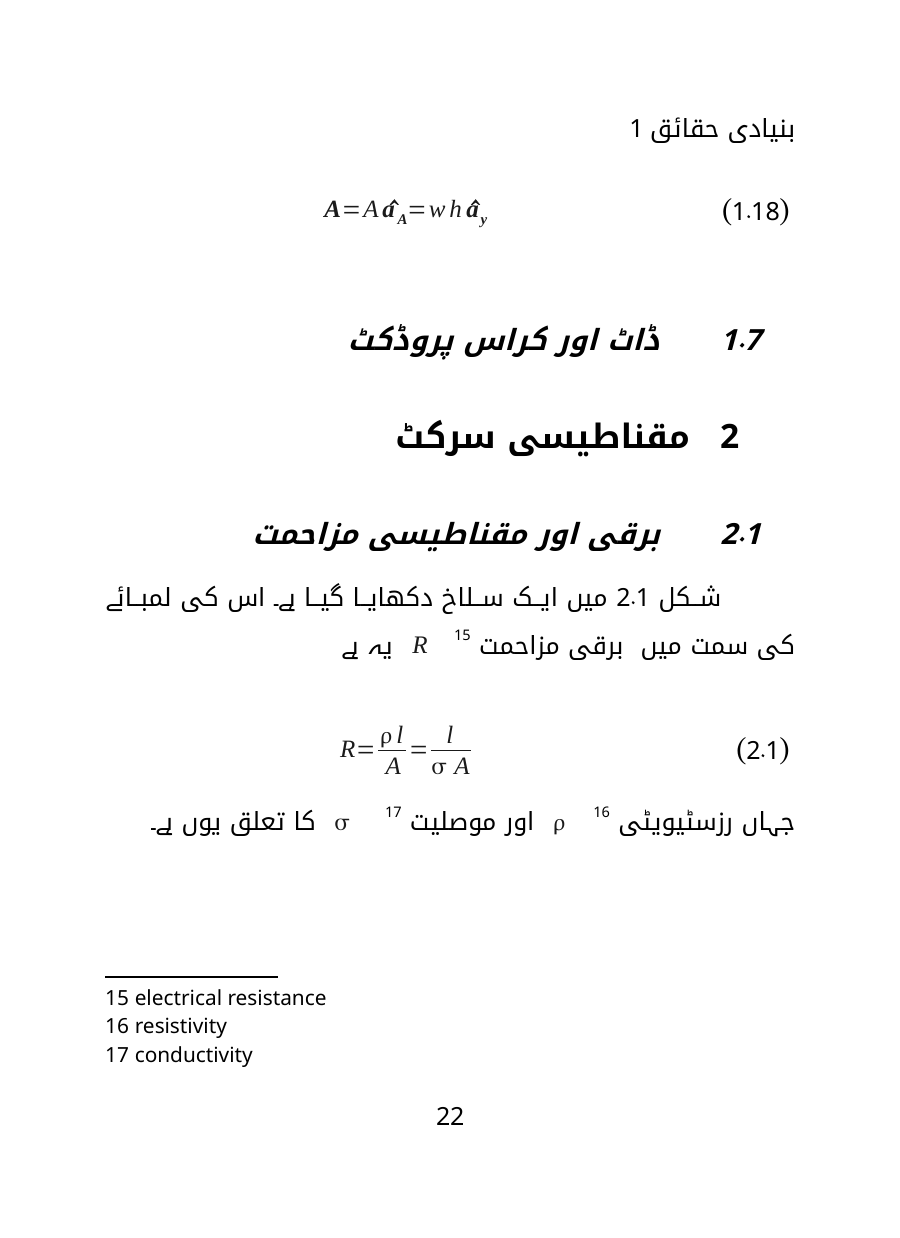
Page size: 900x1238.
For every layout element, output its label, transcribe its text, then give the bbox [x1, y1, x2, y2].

subtitle برقی اور مقناطیسی مزاحمت [105, 507, 720, 562]
subtitle مقناطیسی سرکٹ [105, 406, 720, 469]
text جہاں رزسٹیویٹی اور موصلیت کا تعلق یوں ہے۔ [105, 799, 795, 846]
table_header (1.18) [696, 183, 795, 254]
text شکل 2.1 میں ایک سلاخ دکھایا گیا ہے۔ اس کی لمبائے کی سمت میں برقی مزاحمت یہ ہے [105, 574, 795, 669]
text resistivity [105, 1012, 795, 1040]
table_header [105, 716, 697, 799]
text conductivity [105, 1040, 795, 1068]
subtitle ڈاٹ اور کراس پروڈکٹ [105, 313, 720, 368]
table_header [105, 183, 696, 254]
text electrical resistance [105, 983, 795, 1012]
table_header (2.1) [697, 716, 795, 799]
